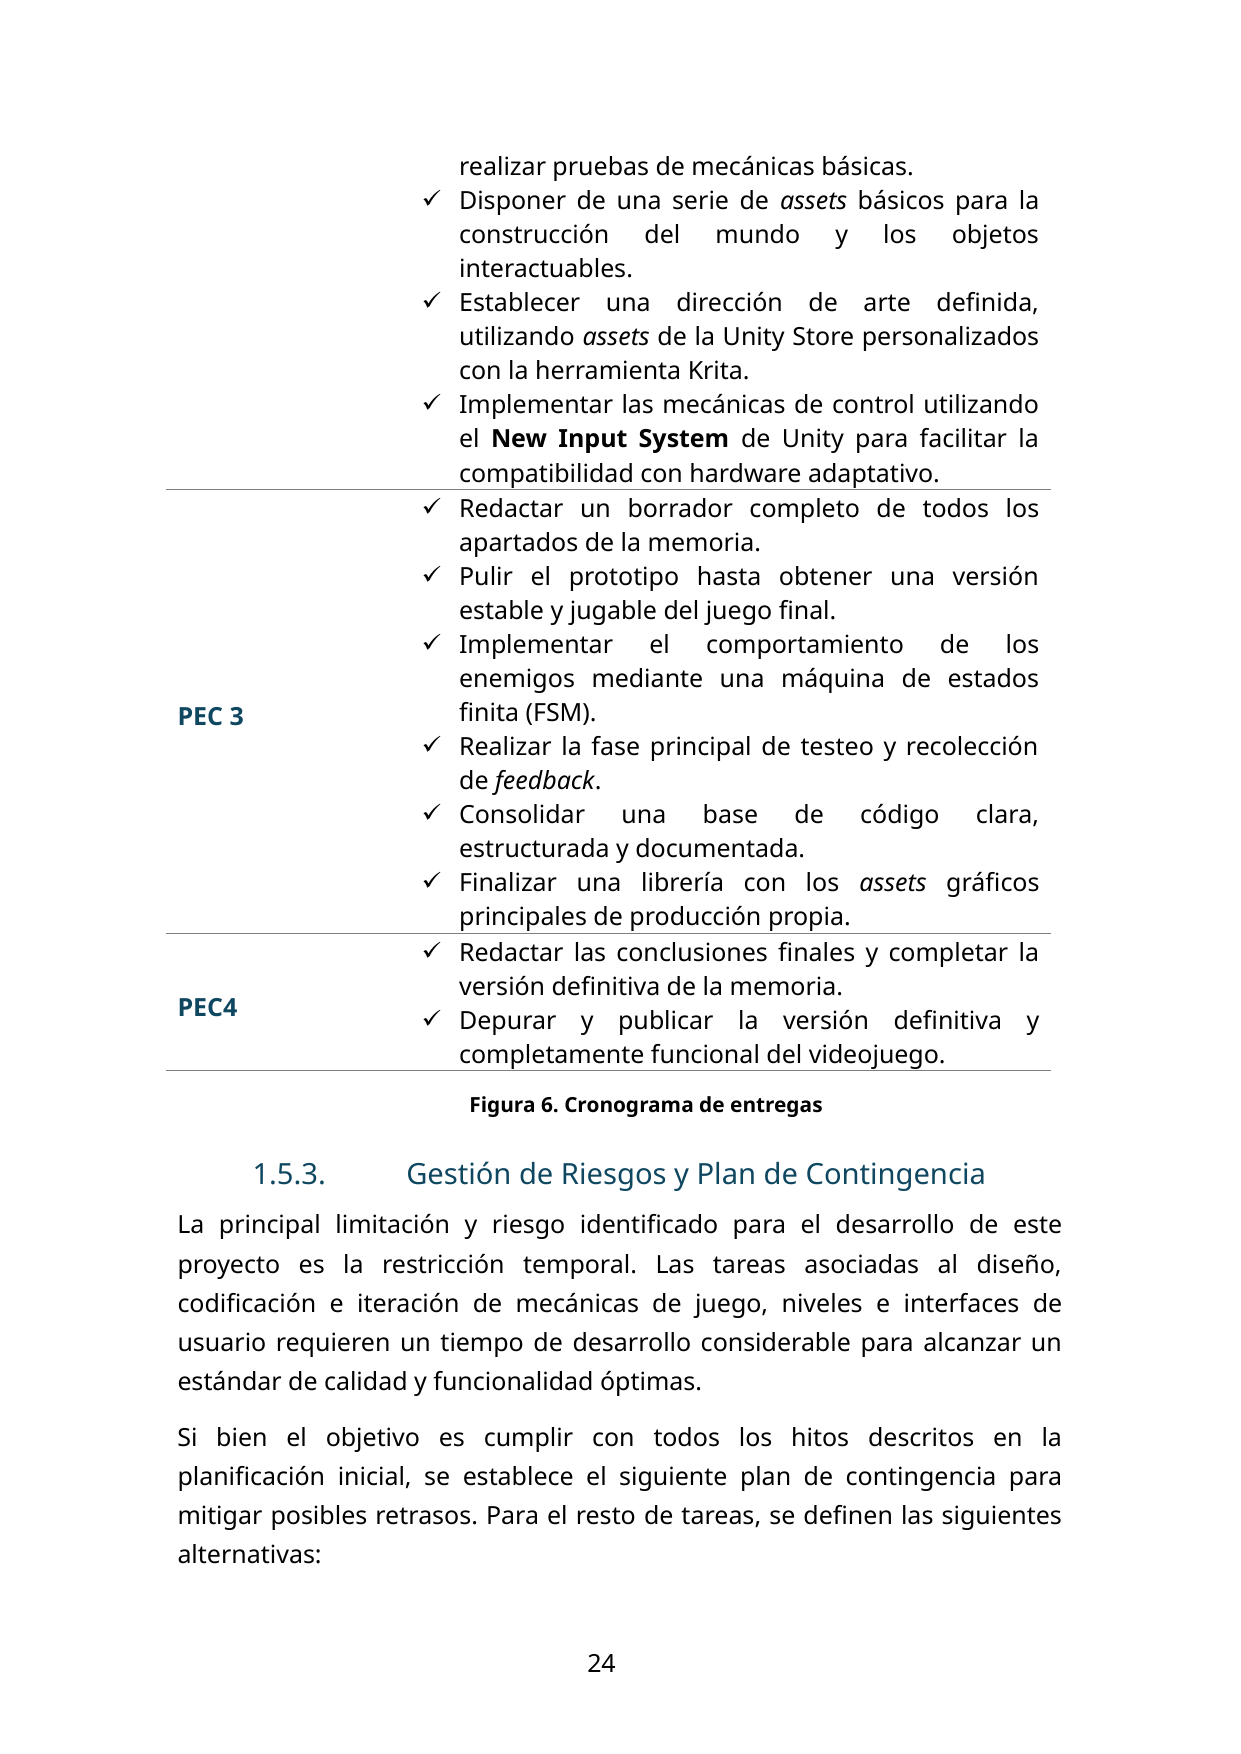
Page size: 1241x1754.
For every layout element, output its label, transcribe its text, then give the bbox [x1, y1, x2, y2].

table_cell Redactar las conclusiones finales y completar la versión definitiva de la memoria. Depurar y publicar la versión definitiva y completamente funcional del videojuego. [373, 934, 1051, 1070]
table_cell Redactar un borrador completo de todos los apartados de la memoria. Pulir el prototipo hasta obtener una versión estable y jugable del juego final. Implementar el comportamiento de los enemigos mediante una máquina de estados finita (FSM). Realizar la fase principal de testeo y recolección de feedback. Consolidar una base de código clara, estructurada y documentada. Finalizar una librería con los assets gráficos principales de producción propia. [373, 490, 1051, 933]
subtitle Gestión de Riesgos y Plan de Contingencia [252, 1153, 1063, 1193]
table_cell Figura 6. Cronograma de entregas [166, 1071, 1051, 1136]
table_cell PEC4 [166, 934, 373, 1070]
text La principal limitación y riesgo identificado para el desarrollo de este proyecto es la restricción temporal. Las tareas asociadas al diseño, codificación e iteración de mecánicas de juego, niveles e interfaces de usuario requieren un tiempo de desarrollo considerable para alcanzar un estándar de calidad y funcionalidad óptimas. [177, 1207, 1063, 1398]
text Si bien el objetivo es cumplir con todos los hitos descritos en la planificación inicial, se establece el siguiente plan de contingencia para mitigar posibles retrasos. Para el resto de tareas, se definen las siguientes alternativas: [177, 1419, 1063, 1571]
table_cell realizar pruebas de mecánicas básicas. Disponer de una serie de assets básicos para la construcción del mundo y los objetos interactuables. Establecer una dirección de arte definida, utilizando assets de la Unity Store personalizados con la herramienta Krita. Implementar las mecánicas de control utilizando el New Input System de Unity para facilitar la compatibilidad con hardware adaptativo. [373, 148, 1051, 489]
table_cell PEC 3 [166, 490, 373, 933]
table_cell [166, 148, 373, 489]
